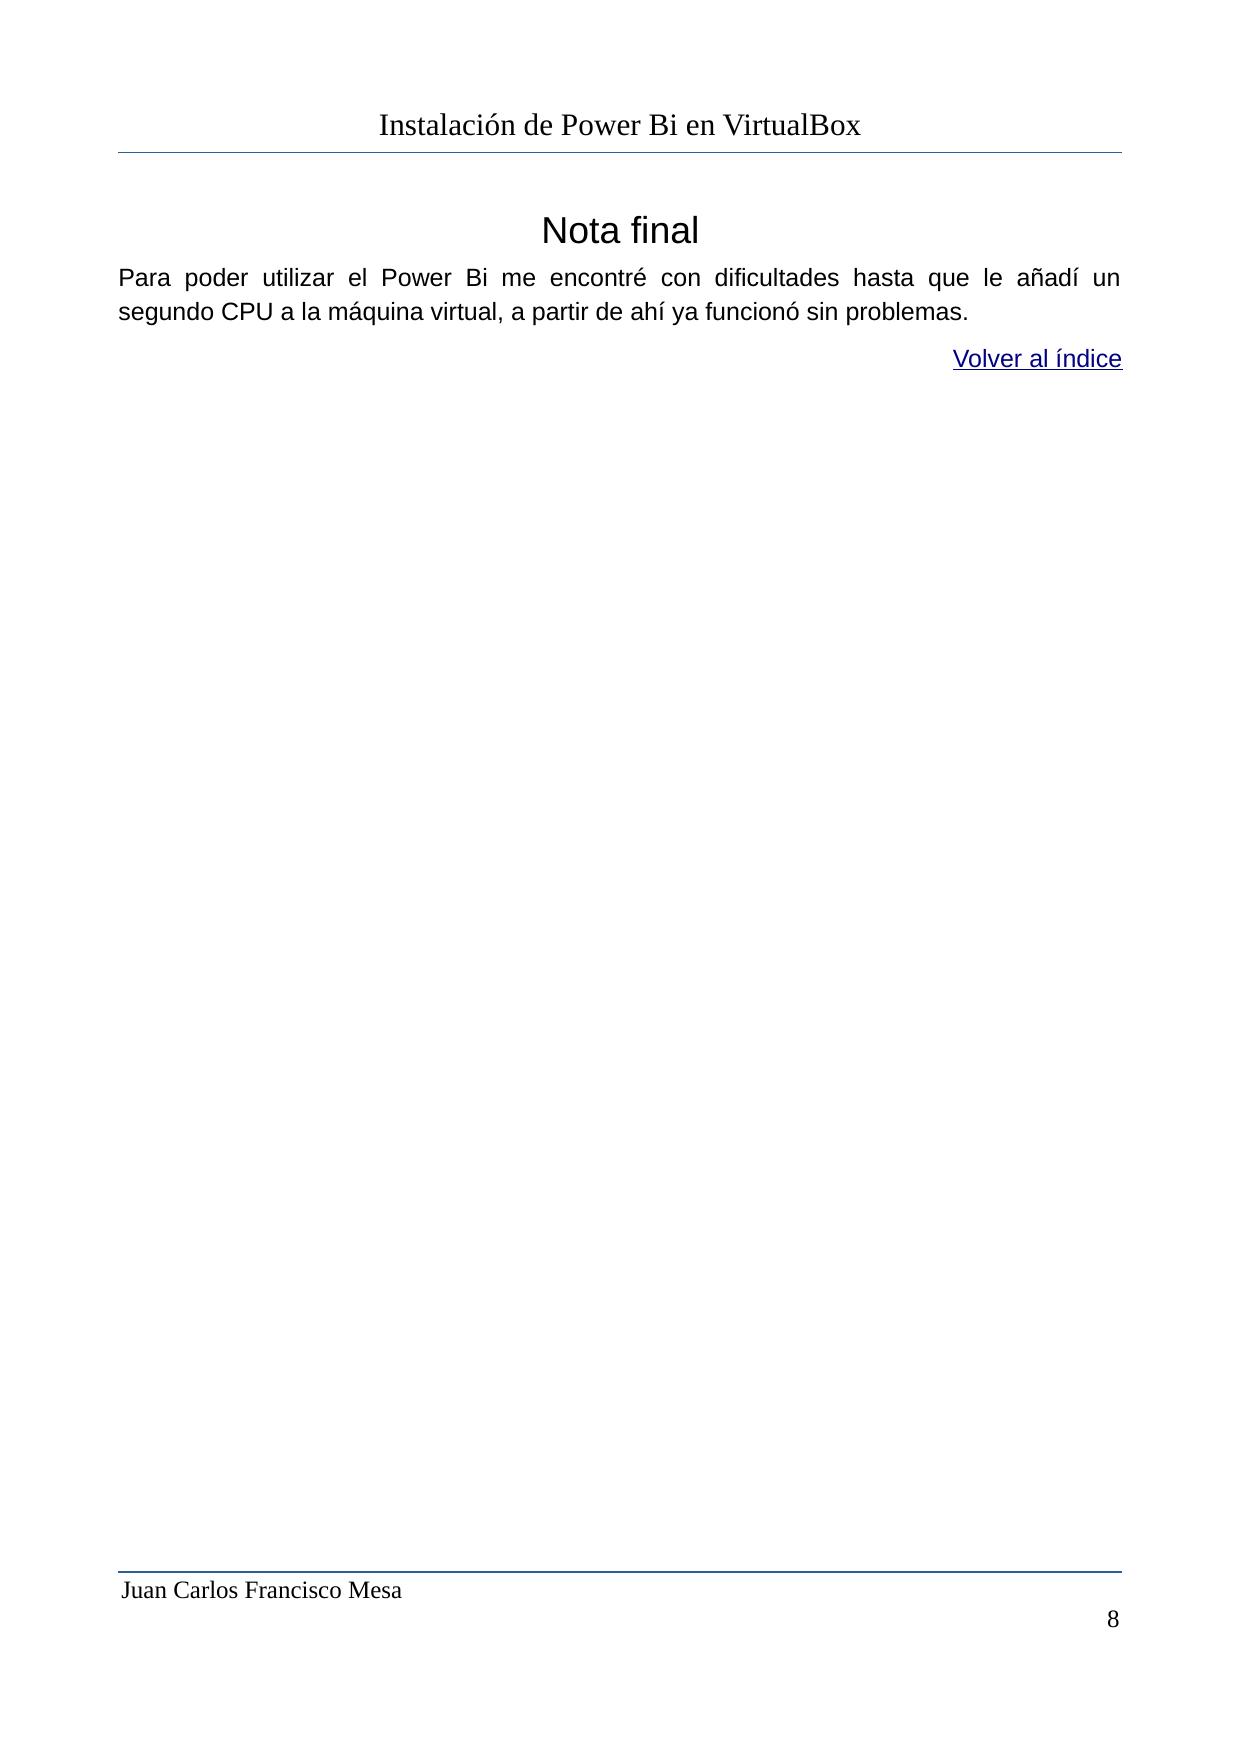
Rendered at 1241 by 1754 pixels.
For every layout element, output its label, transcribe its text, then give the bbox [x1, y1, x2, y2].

subtitle Nota final [118, 208, 1122, 251]
text Para poder utilizar el Power Bi me encontré con dificultades hasta que le añadí un segundo CPU a la máquina virtual, a partir de ahí ya funcionó sin problemas. [118, 263, 1122, 325]
text Volver al índice [118, 344, 1122, 373]
